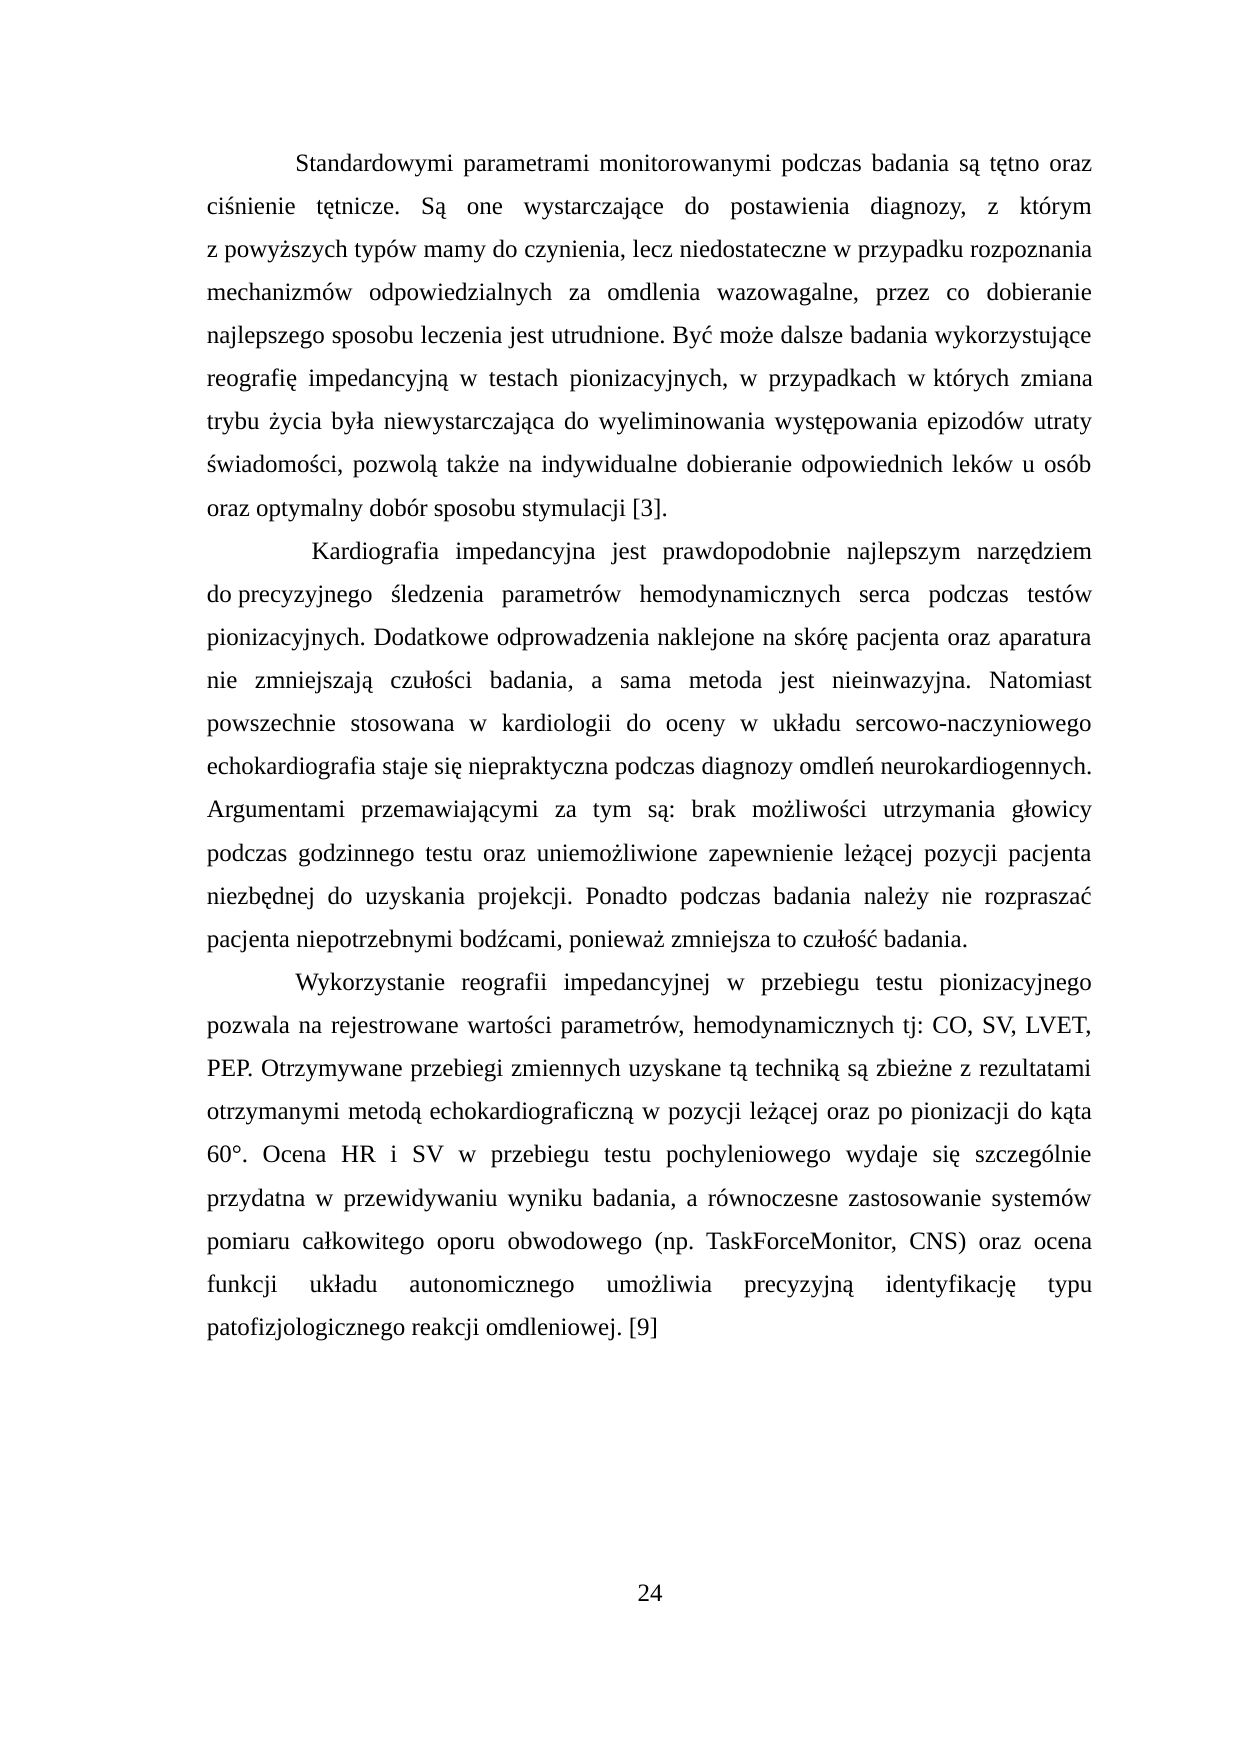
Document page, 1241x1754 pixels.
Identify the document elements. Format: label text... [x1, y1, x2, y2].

text Kardiografia impedancyjna jest prawdopodobnie najlepszym narzędziem do precyzyjnego śledzenia parametrów hemodynamicznych serca podczas testów pionizacyjnych. Dodatkowe odprowadzenia naklejone na skórę pacjenta oraz aparatura nie zmniejszają czułości badania, a sama metoda jest nieinwazyjna. Natomiast powszechnie stosowana w kardiologii do oceny w układu sercowo-naczyniowego echokardiografia staje się niepraktyczna podczas diagnozy omdleń neurokardiogennych. Argumentami przemawiającymi za tym są: brak możliwości utrzymania głowicy podczas godzinnego testu oraz uniemożliwione zapewnienie leżącej pozycji pacjenta niezbędnej do uzyskania projekcji. Ponadto podczas badania należy nie rozpraszać pacjenta niepotrzebnymi bodźcami, ponieważ zmniejsza to czułość badania. [207, 536, 1093, 953]
text Wykorzystanie reografii impedancyjnej w przebiegu testu pionizacyjnego pozwala na rejestrowane wartości parametrów, hemodynamicznych tj: CO, SV, LVET, PEP. Otrzymywane przebiegi zmiennych uzyskane tą techniką są zbieżne z rezultatami otrzymanymi metodą echokardiograficzną w pozycji leżącej oraz po pionizacji do kąta 60°. Ocena HR i SV w przebiegu testu pochyleniowego wydaje się szczególnie przydatna w przewidywaniu wyniku badania, a równoczesne zastosowanie systemów pomiaru całkowitego oporu obwodowego (np. TaskForceMonitor, CNS) oraz ocena funkcji układu autonomicznego umożliwia precyzyjną identyfikację typu patofizjologicznego reakcji omdleniowej. [9] [207, 967, 1093, 1341]
text Standardowymi parametrami monitorowanymi podczas badania są tętno oraz ciśnienie tętnicze. Są one wystarczające do postawienia diagnozy, z którym z powyższych typów mamy do czynienia, lecz niedostateczne w przypadku rozpoznania mechanizmów odpowiedzialnych za omdlenia wazowagalne, przez co dobieranie najlepszego sposobu leczenia jest utrudnione. Być może dalsze badania wykorzystujące reografię impedancyjną w testach pionizacyjnych, w przypadkach w których zmiana trybu życia była niewystarczająca do wyeliminowania występowania epizodów utraty świadomości, pozwolą także na indywidualne dobieranie odpowiednich leków u osób oraz optymalny dobór sposobu stymulacji [3]. [207, 148, 1093, 521]
